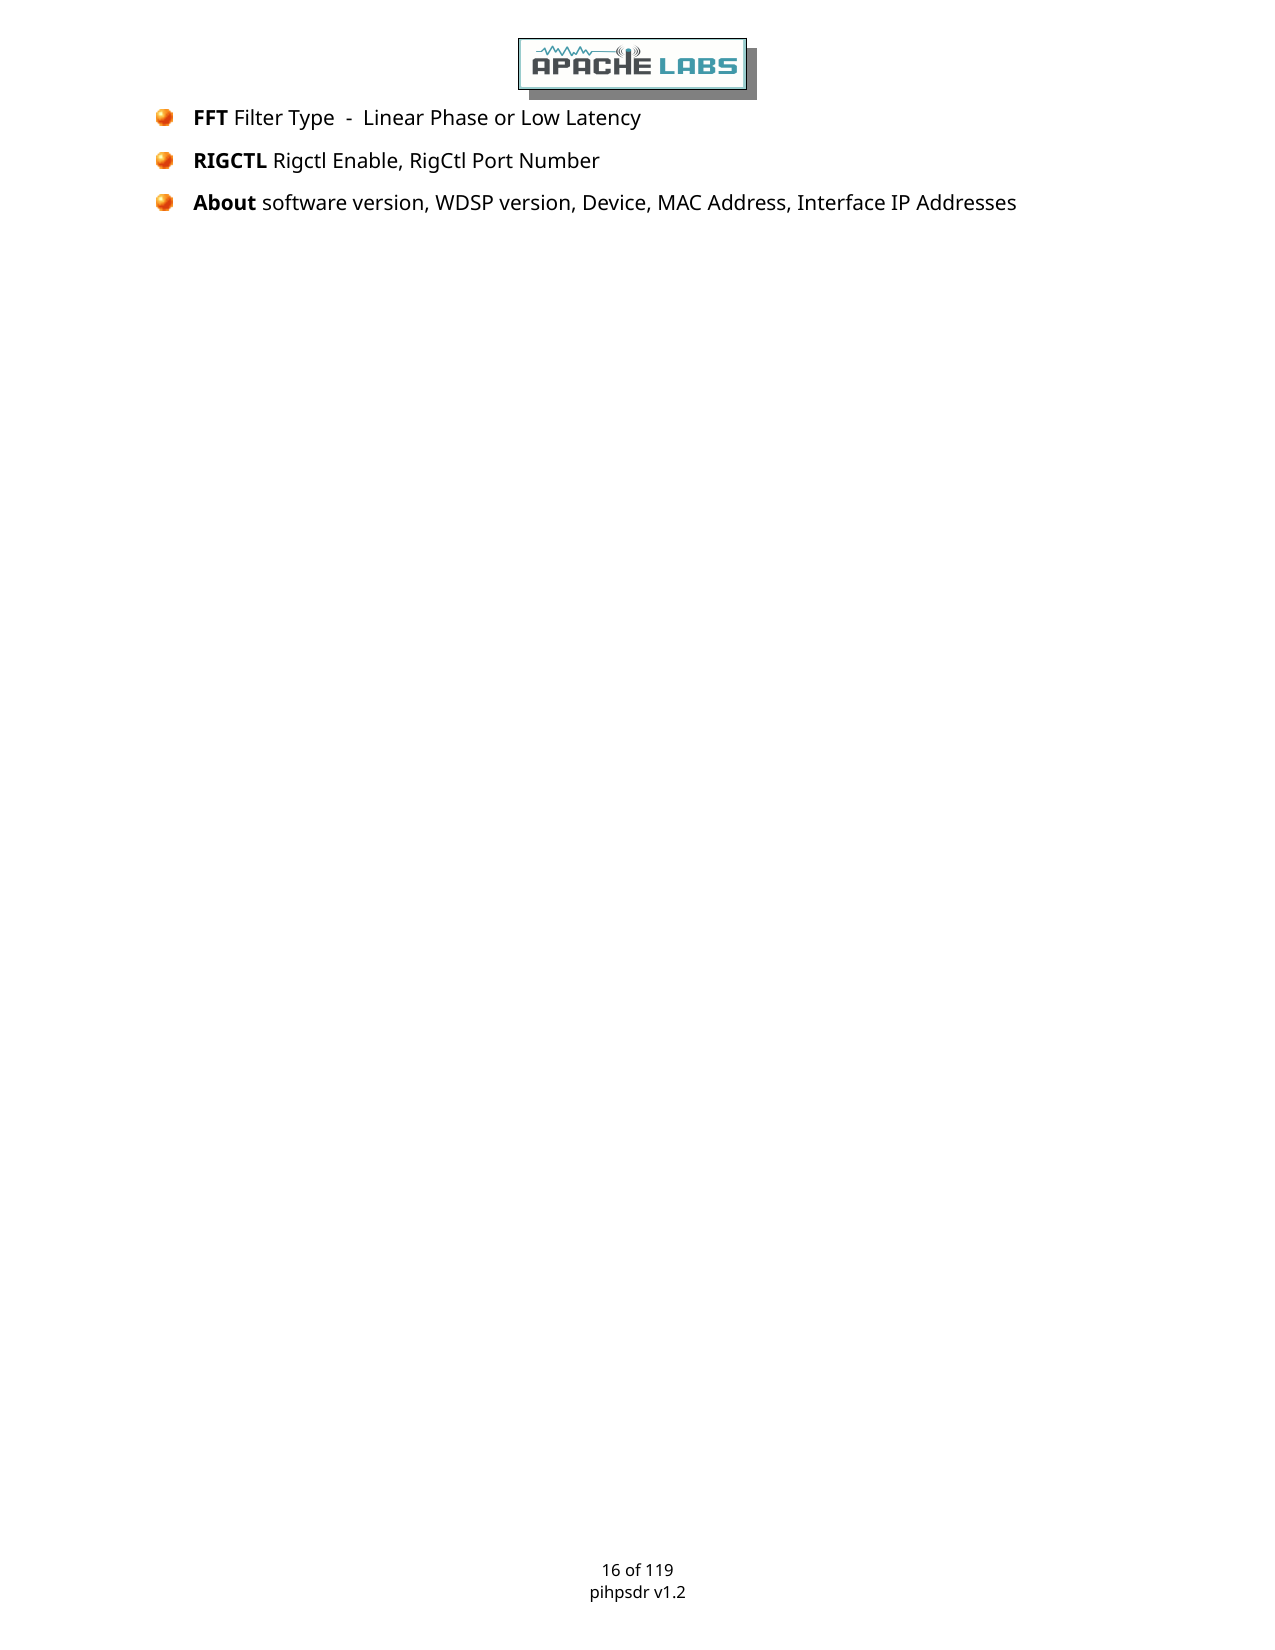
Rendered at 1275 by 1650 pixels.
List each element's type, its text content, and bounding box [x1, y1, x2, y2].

list RIGCTL Rigctl Enable, RigCtl Port Number [156, 146, 1157, 174]
picture [521, 40, 744, 87]
picture [156, 109, 173, 126]
list FFT Filter Type - Linear Phase or Low Latency [156, 103, 1157, 132]
list About software version, WDSP version, Device, MAC Address, Interface IP Addresses [156, 188, 1157, 217]
picture [156, 152, 173, 169]
picture [156, 194, 173, 211]
